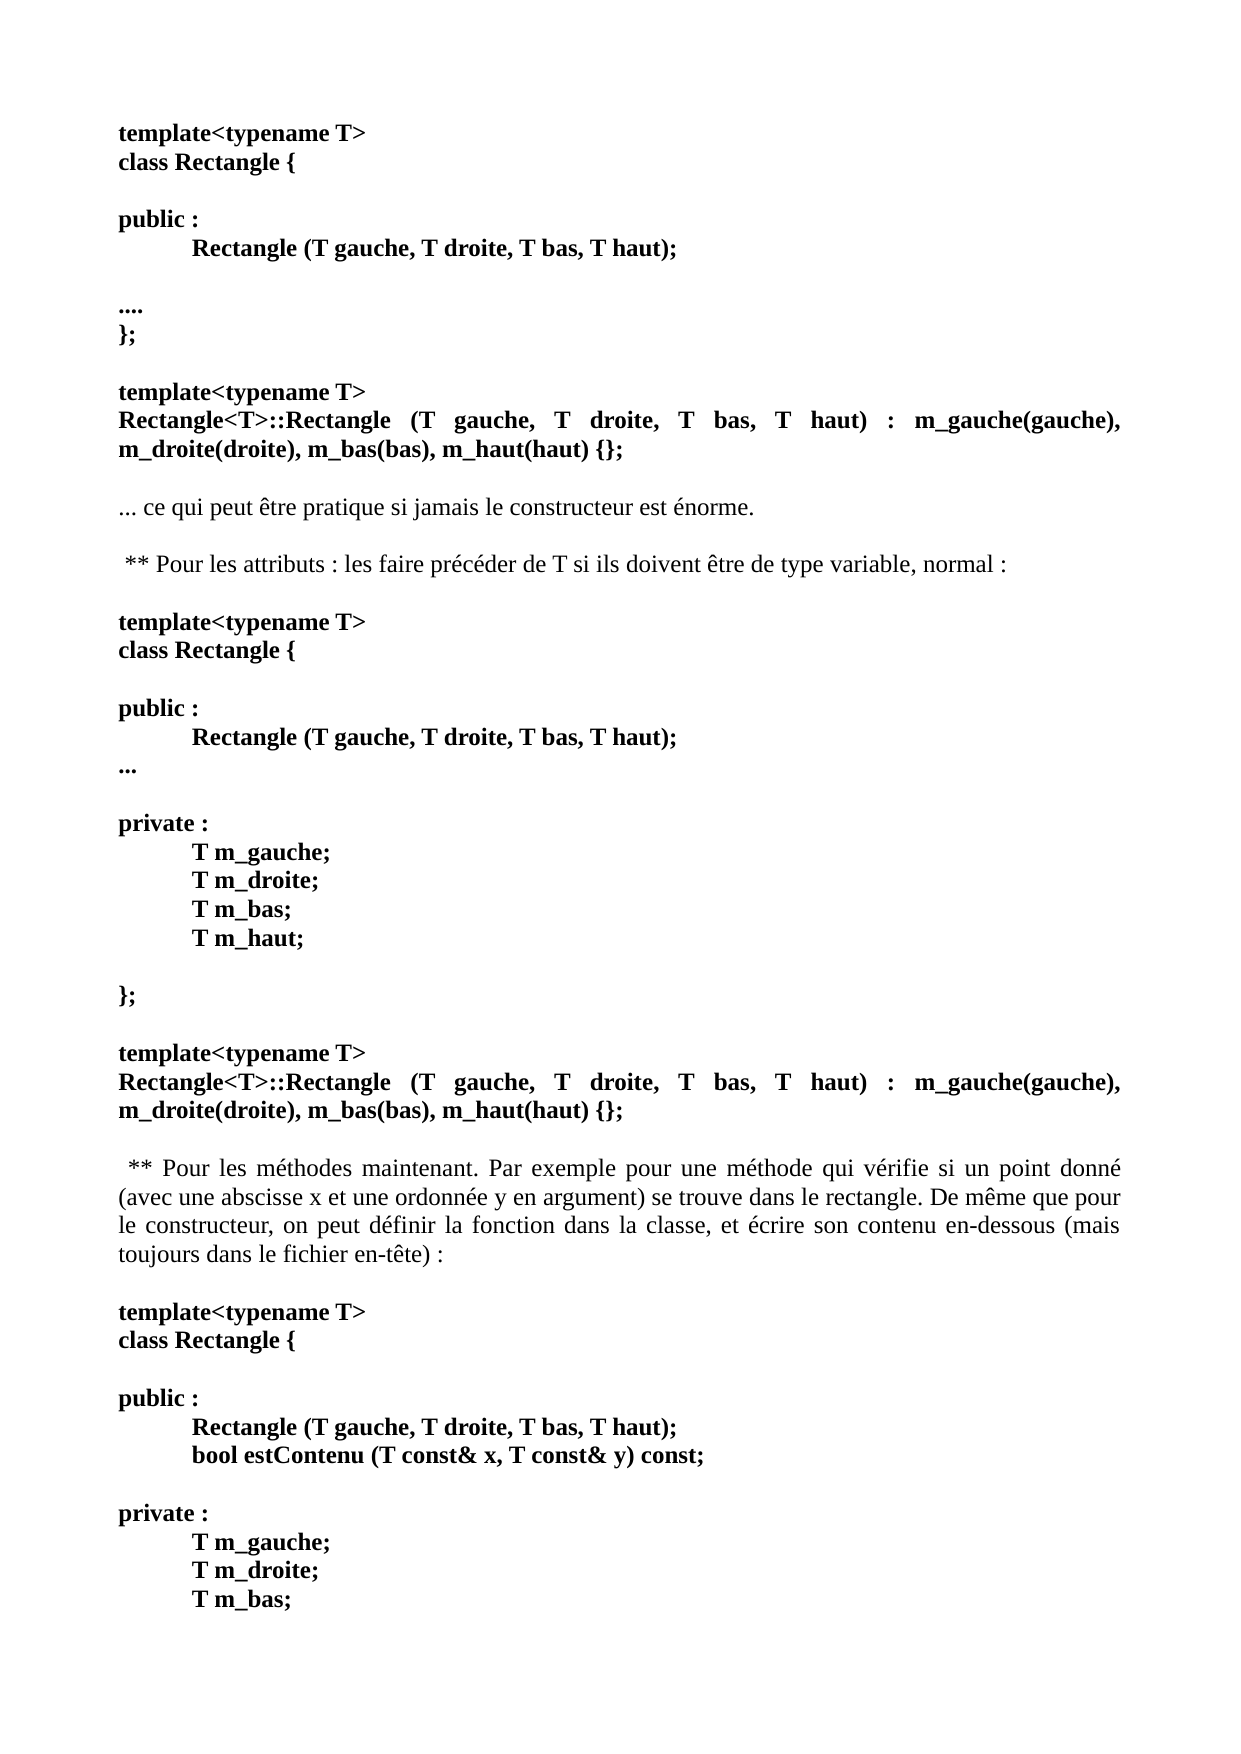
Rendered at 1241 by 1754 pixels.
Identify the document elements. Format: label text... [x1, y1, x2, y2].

text }; [118, 981, 1122, 1009]
text T m_droite; [118, 1556, 1122, 1584]
text template<typename T> [118, 377, 1122, 406]
text Rectangle (T gauche, T droite, T bas, T haut); [118, 722, 1122, 751]
text template<typename T> [118, 1297, 1122, 1326]
text .... [118, 291, 1122, 319]
text Rectangle (T gauche, T droite, T bas, T haut); [118, 233, 1122, 262]
text class Rectangle { [118, 636, 1122, 664]
text T m_bas; [118, 894, 1122, 923]
text T m_gauche; [118, 1527, 1122, 1556]
text Rectangle<T>::Rectangle (T gauche, T droite, T bas, T haut) : m_gauche(gauche), m_droite(droite), m_bas(bas), m_haut(haut) {}; [118, 406, 1122, 463]
text public : [118, 1383, 1122, 1412]
text template<typename T> [118, 607, 1122, 636]
text public : [118, 204, 1122, 233]
text public : [118, 693, 1122, 722]
text ... ce qui peut être pratique si jamais le constructeur est énorme. [118, 492, 1122, 521]
text class Rectangle { [118, 1326, 1122, 1354]
text Rectangle (T gauche, T droite, T bas, T haut); [118, 1412, 1122, 1441]
text template<typename T> [118, 1038, 1122, 1067]
text private : [118, 808, 1122, 837]
text template<typename T> [118, 118, 1122, 147]
text T m_bas; [118, 1584, 1122, 1613]
text }; [118, 319, 1122, 348]
text class Rectangle { [118, 147, 1122, 176]
text ** Pour les méthodes maintenant. Par exemple pour une méthode qui vérifie si un point donné (avec une abscisse x et une ordonnée y en argument) se trouve dans le rectangle. De même que pour le constructeur, on peut définir la fonction dans la classe, et écrire son contenu en-dessous (mais toujours dans le fichier en-tête) : [118, 1153, 1122, 1268]
text ... [118, 751, 1122, 779]
text T m_droite; [118, 866, 1122, 894]
text ** Pour les attributs : les faire précéder de T si ils doivent être de type variable, normal : [118, 549, 1122, 578]
text bool estContenu (T const& x, T const& y) const; [118, 1441, 1122, 1469]
text Rectangle<T>::Rectangle (T gauche, T droite, T bas, T haut) : m_gauche(gauche), m_droite(droite), m_bas(bas), m_haut(haut) {}; [118, 1067, 1122, 1124]
text private : [118, 1498, 1122, 1527]
text T m_haut; [118, 923, 1122, 952]
text T m_gauche; [118, 837, 1122, 866]
